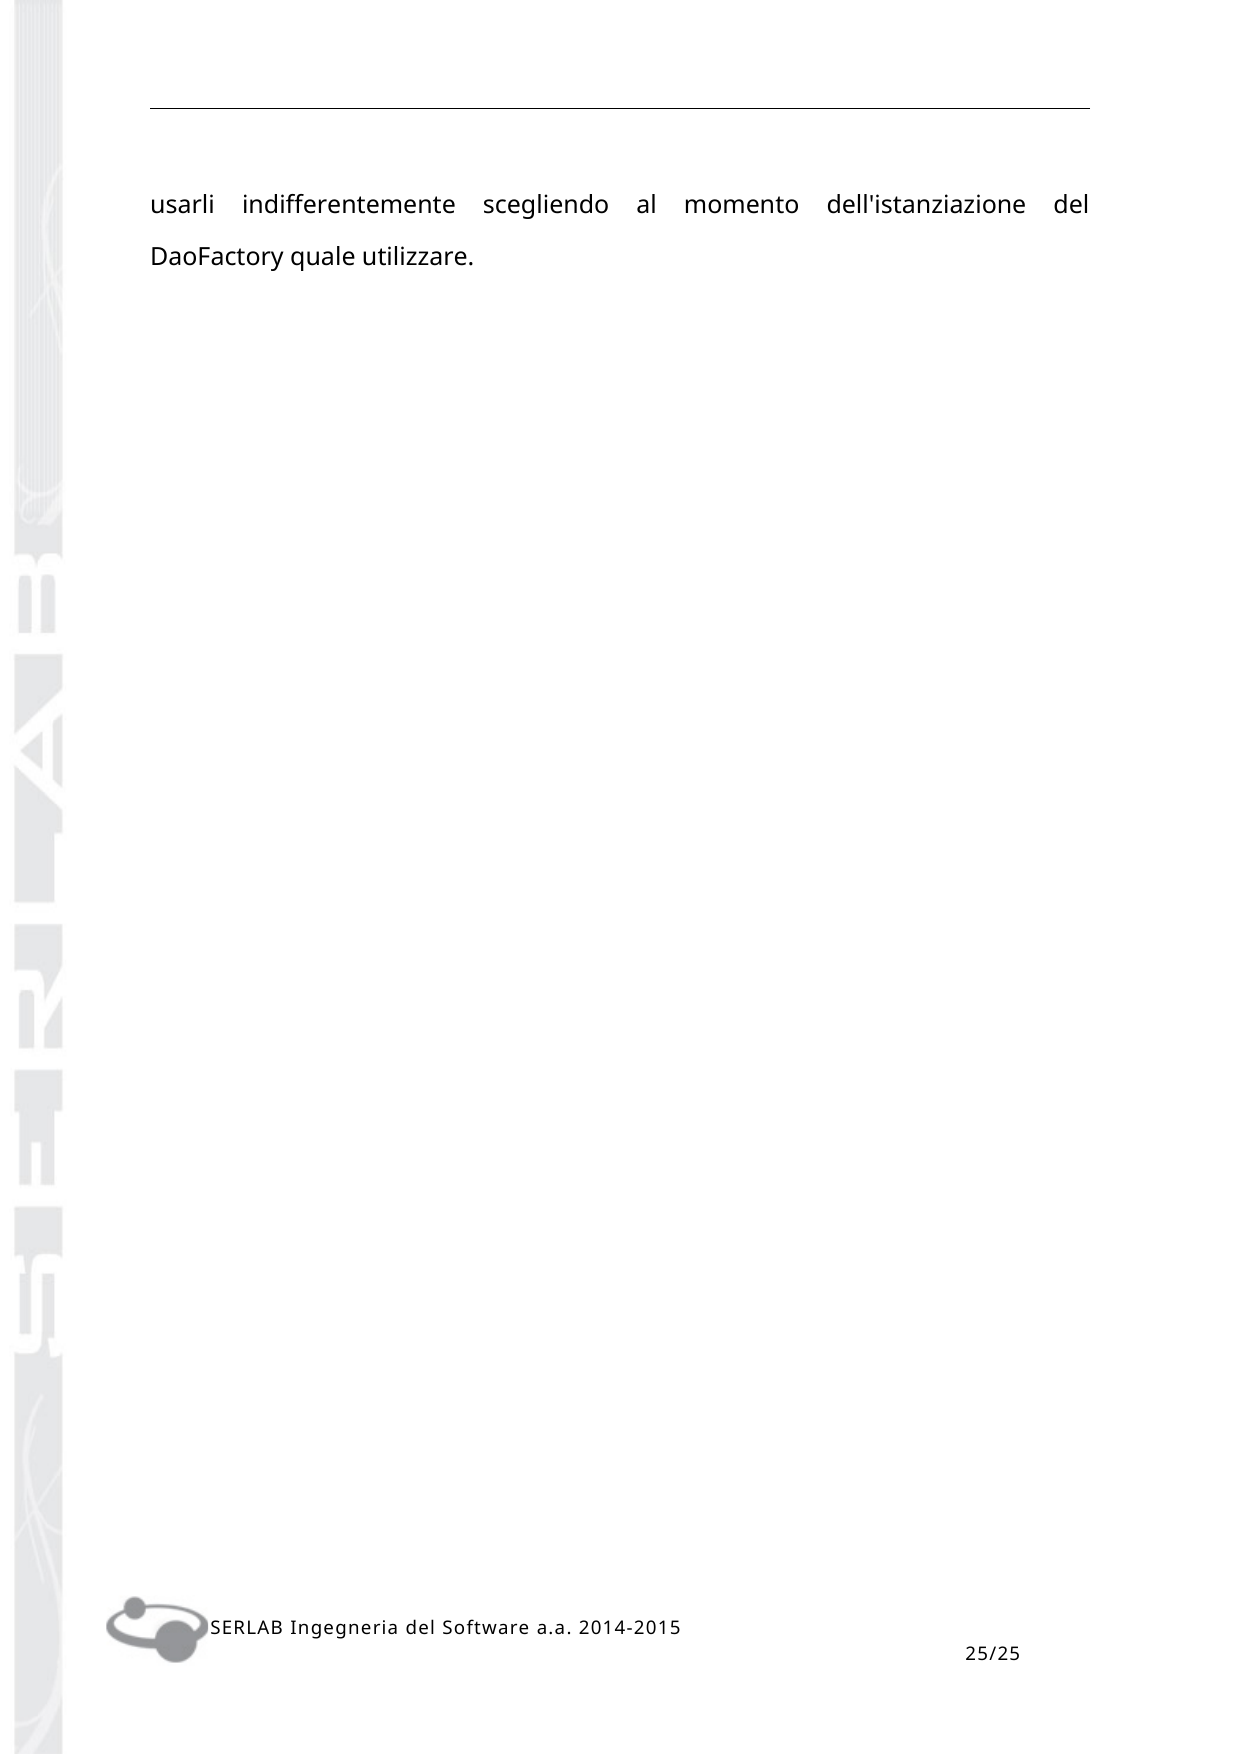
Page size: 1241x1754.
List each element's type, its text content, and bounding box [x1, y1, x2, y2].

picture [0, 0, 71, 1754]
picture [94, 1595, 209, 1666]
text usarli indifferentemente scegliendo al momento dell'istanziazione del DaoFactory quale utilizzare. [150, 187, 1090, 272]
